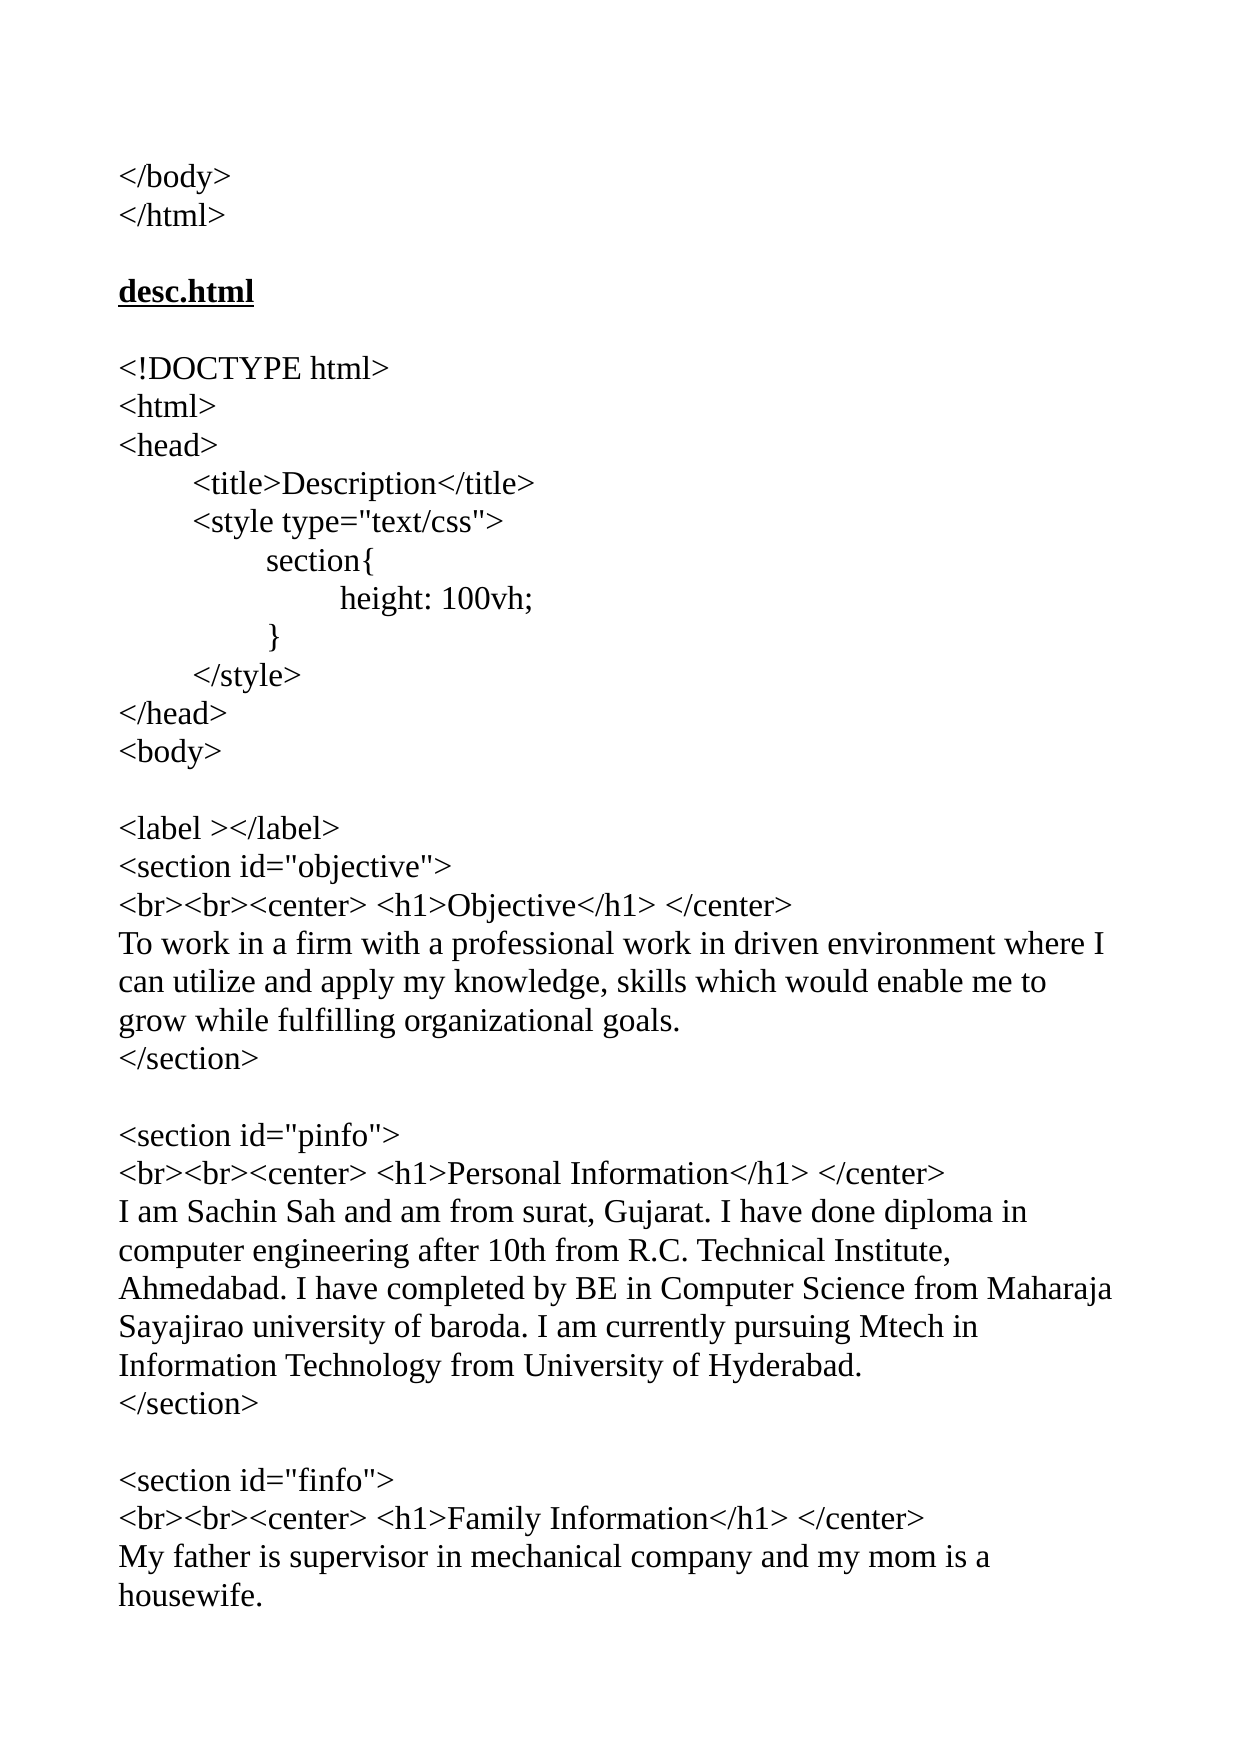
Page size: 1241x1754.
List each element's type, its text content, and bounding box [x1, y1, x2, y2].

text <section id="pinfo"> [118, 1115, 1122, 1153]
text <html> [118, 386, 1122, 425]
text I am Sachin Sah and am from surat, Gujarat. I have done diploma in computer engineering after 10th from R.C. Technical Institute, Ahmedabad. I have completed by BE in Computer Science from Maharaja Sayajirao university of baroda. I am currently pursuing Mtech in Information Technology from University of Hyderabad. [118, 1191, 1122, 1383]
text To work in a firm with a professional work in driven environment where I can utilize and apply my knowledge, skills which would enable me to grow while fulfilling organizational goals. [118, 923, 1122, 1038]
text desc.html [118, 271, 1122, 310]
text </body> [118, 156, 1122, 195]
text } [118, 616, 1122, 655]
text </head> [118, 693, 1122, 731]
text <br><br><center> <h1>Personal Information</h1> </center> [118, 1153, 1122, 1191]
text My father is supervisor in mechanical company and my mom is a housewife. [118, 1536, 1122, 1613]
text <label ></label> [118, 808, 1122, 846]
text <title>Description</title> [118, 463, 1122, 501]
text <head> [118, 425, 1122, 463]
text <section id="finfo"> [118, 1460, 1122, 1498]
text <br><br><center> <h1>Objective</h1> </center> [118, 885, 1122, 923]
text <br><br><center> <h1>Family Information</h1> </center> [118, 1498, 1122, 1536]
text <!DOCTYPE html> [118, 348, 1122, 386]
text section{ [118, 540, 1122, 578]
text </section> [118, 1383, 1122, 1421]
text </section> [118, 1038, 1122, 1076]
text <body> [118, 731, 1122, 770]
text <section id="objective"> [118, 846, 1122, 885]
text <style type="text/css"> [118, 501, 1122, 540]
text </style> [118, 655, 1122, 693]
text </html> [118, 195, 1122, 233]
text height: 100vh; [118, 578, 1122, 616]
